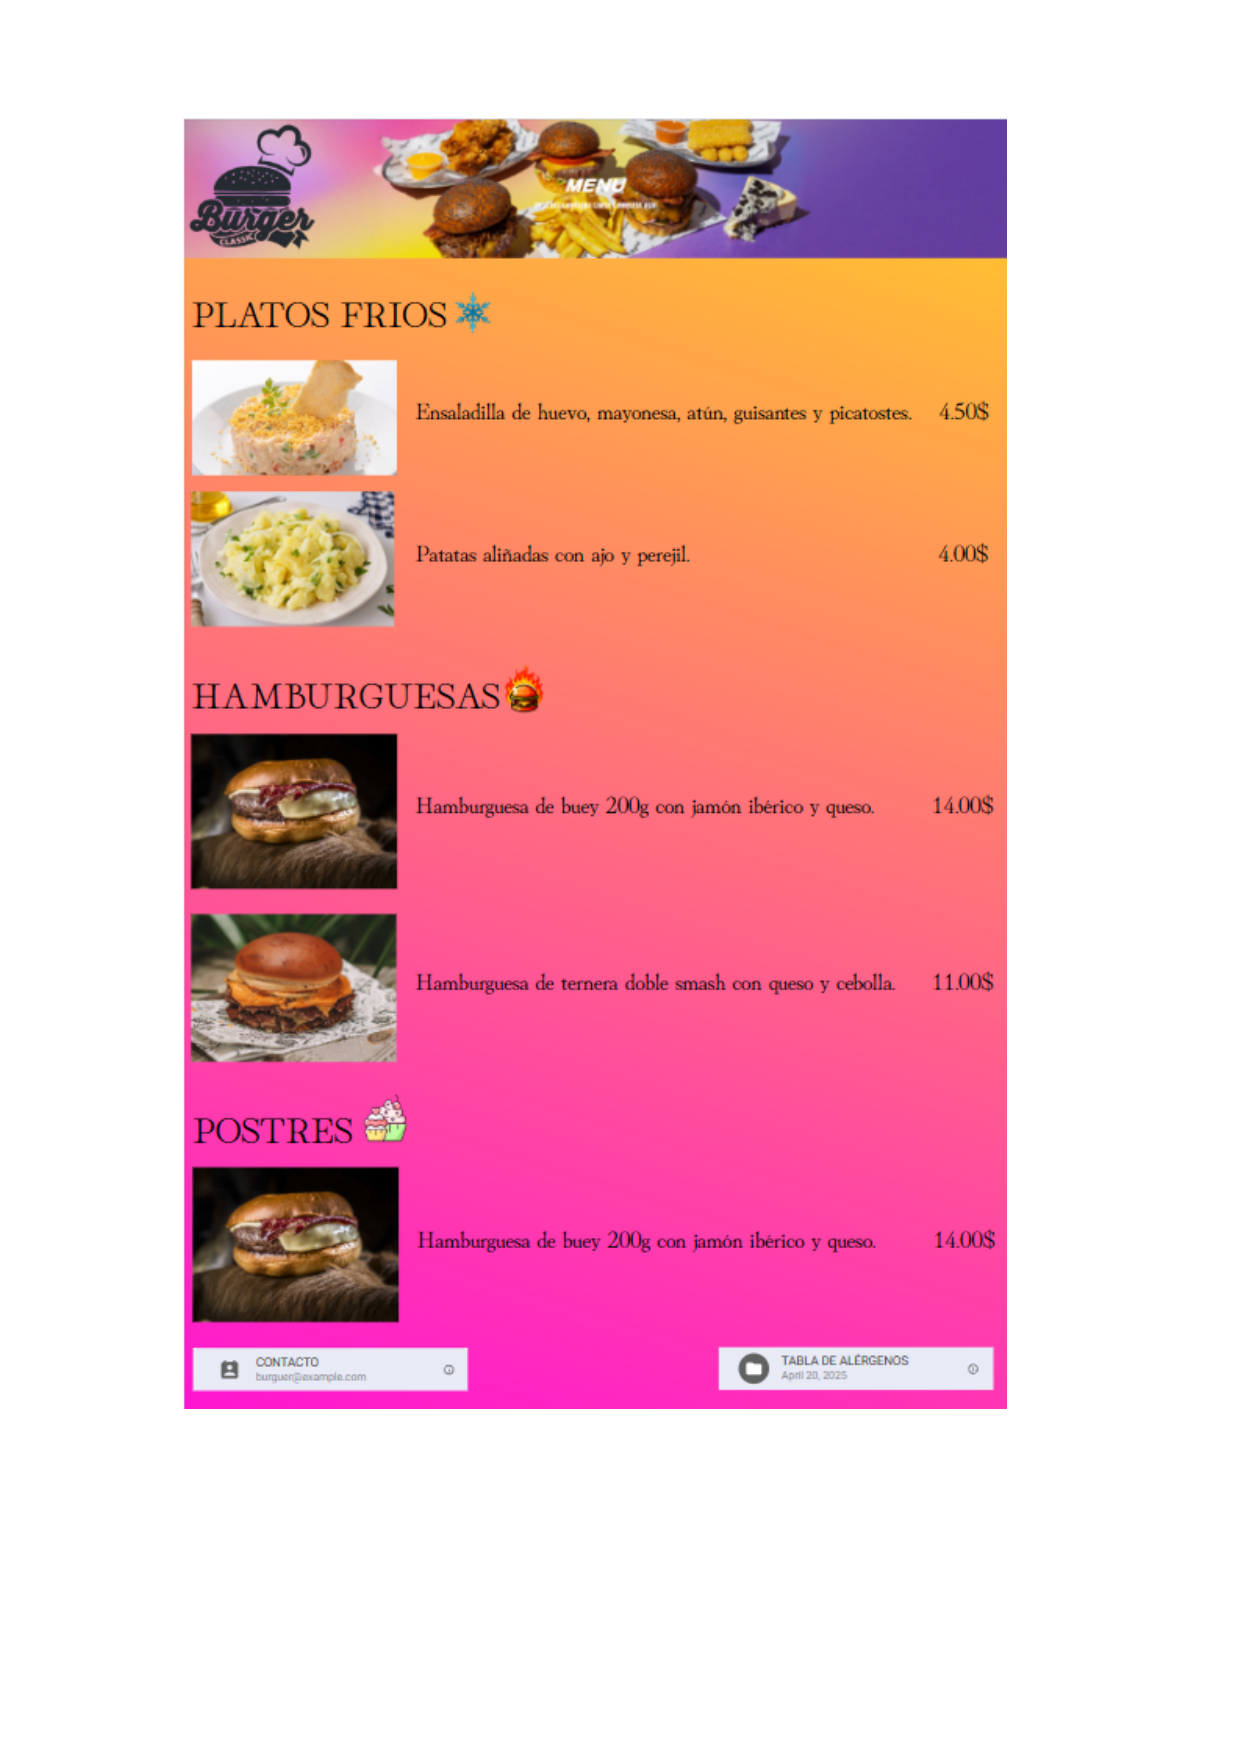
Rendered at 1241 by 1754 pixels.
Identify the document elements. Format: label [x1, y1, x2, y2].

picture [183, 118, 1007, 1409]
